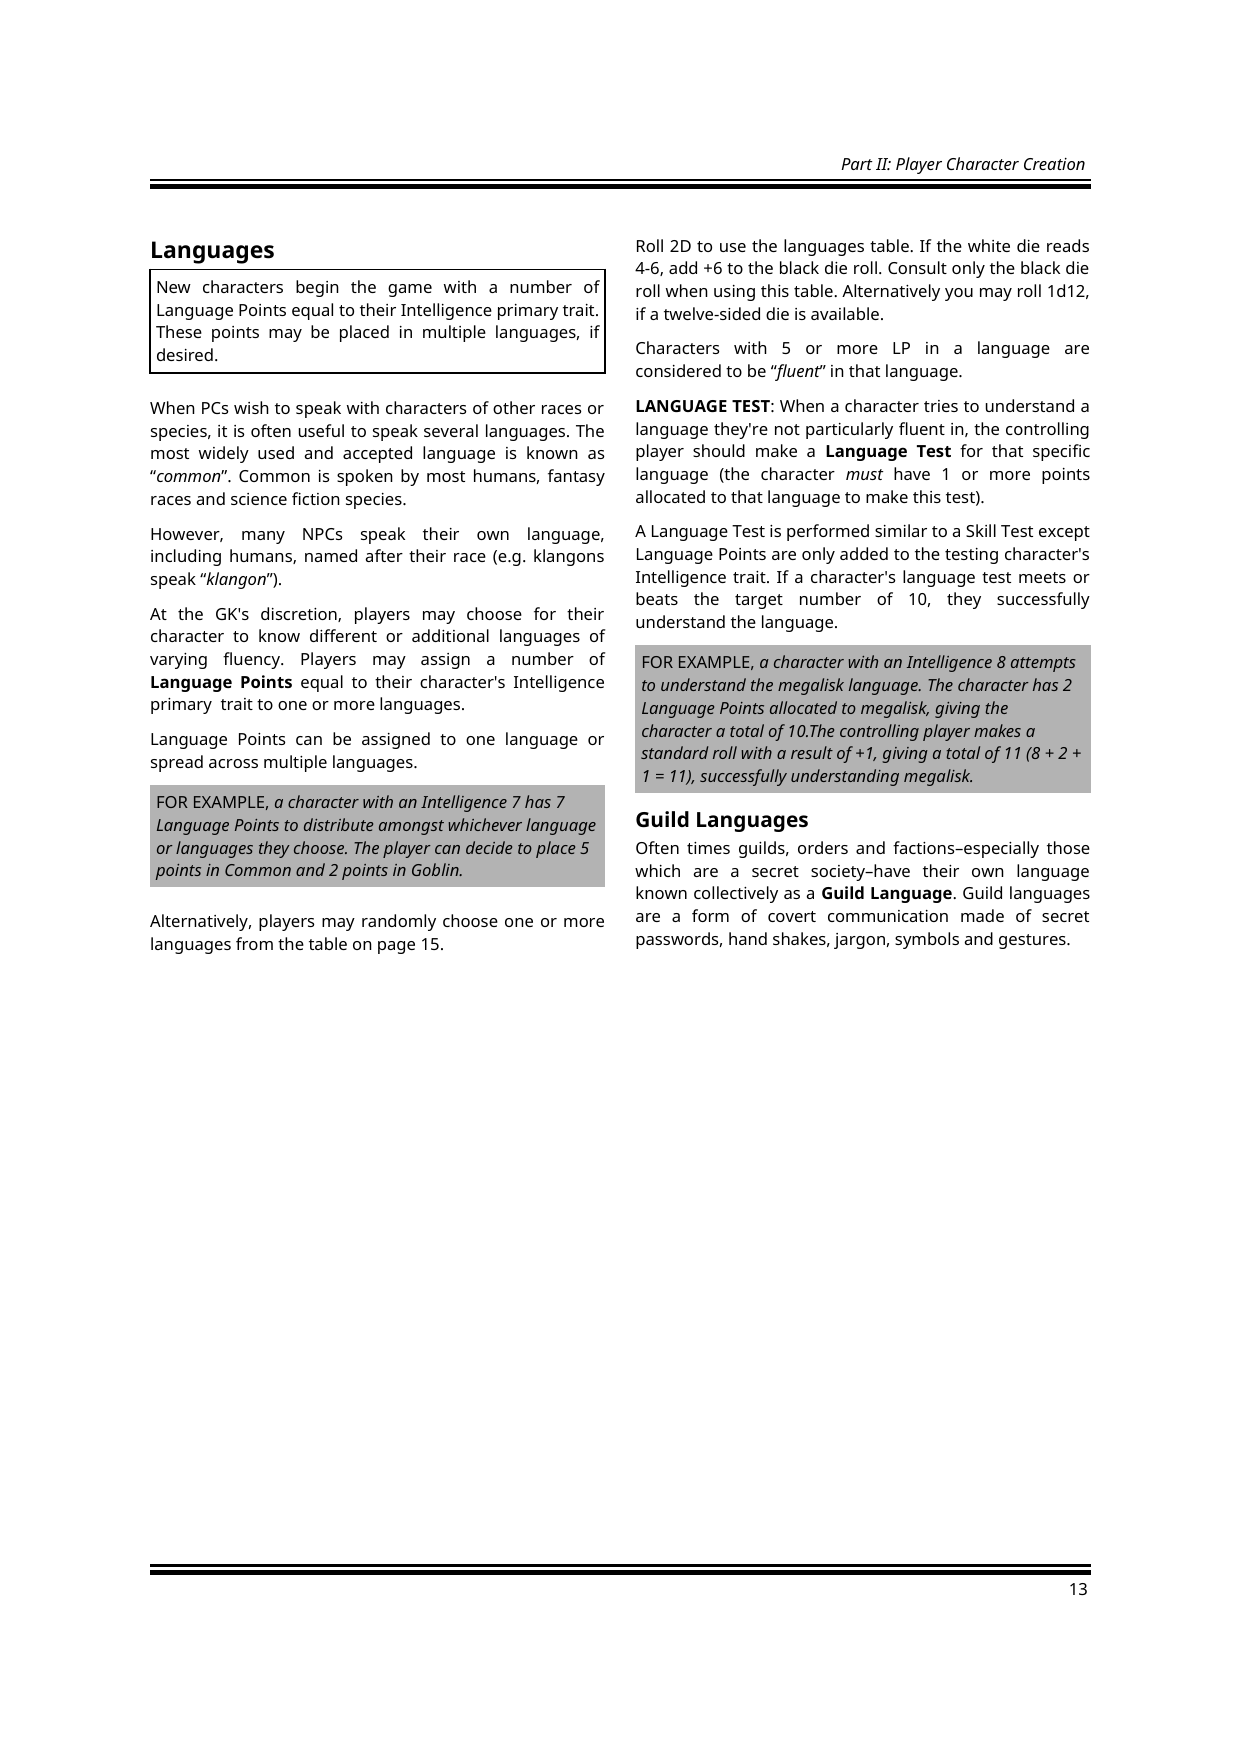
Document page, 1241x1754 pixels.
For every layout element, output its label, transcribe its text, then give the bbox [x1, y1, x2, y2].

text LANGUAGE TEST: When a character tries to understand a language they're not particularly fluent in, the controlling player should make a Language Test for that specific language (the character must have 1 or more points allocated to that language to make this test). [635, 394, 1091, 508]
subtitle Languages [150, 234, 605, 265]
text Roll 2D to use the languages table. If the white die reads 4-6, add +6 to the black die roll. Consult only the black die roll when using this table. Alternatively you may roll 1d12, if a twelve-sided die is available. [635, 234, 1091, 325]
text Characters with 5 or more LP in a language are considered to be “fluent” in that language. [635, 337, 1091, 382]
text Alternatively, players may randomly choose one or more languages from the table on page 12. [150, 887, 605, 956]
text Language Points can be assigned to one language or spread across multiple languages. [150, 728, 605, 773]
table_header FOR EXAMPLE, a character with an Intelligence 8 attempts to understand the megalisk language. The character has 2 Language Points allocated to megalisk, giving the character a total of 10.The controlling player makes a standard roll with a result of +1, giving a total of 11 (8 + 2 + 1 = 11), successfully understanding megalisk. [635, 645, 1091, 793]
text At the GK's discretion, players may choose for their character to know different or additional languages of varying fluency. Players may assign a number of Language Points equal to their character's Intelligence primary trait to one or more languages. [150, 602, 605, 716]
table_header New characters begin the game with a number of Language Points equal to their Intelligence primary trait. These points may be placed in multiple languages, if desired. [151, 270, 604, 372]
table_header FOR EXAMPLE, a character with an Intelligence 7 has 7 Language Points to distribute amongst whichever language or languages they choose. The player can decide to place 5 points in Common and 2 points in Goblin. [150, 785, 605, 887]
text However, many NPCs speak their own language, including humans, named after their race (e.g. klangons speak “klangon”). [150, 522, 605, 590]
text Guild Languages [635, 805, 1091, 833]
text Often times guilds, orders and factions–especially those which are a secret society–have their own language known collectively as a Guild Language. Guild languages are a form of covert communication made of secret passwords, hand shakes, jargon, symbols and gestures. [635, 837, 1091, 950]
text A Language Test is performed similar to a Skill Test except Language Points are only added to the testing character's Intelligence trait. If a character's language test meets or beats the target number of 10, they successfully understand the language. [635, 520, 1091, 633]
text When PCs wish to speak with characters of other races or species, it is often useful to speak several languages. The most widely used and accepted language is known as “common”. Common is spoken by most humans, fantasy races and science fiction species. [150, 397, 605, 510]
